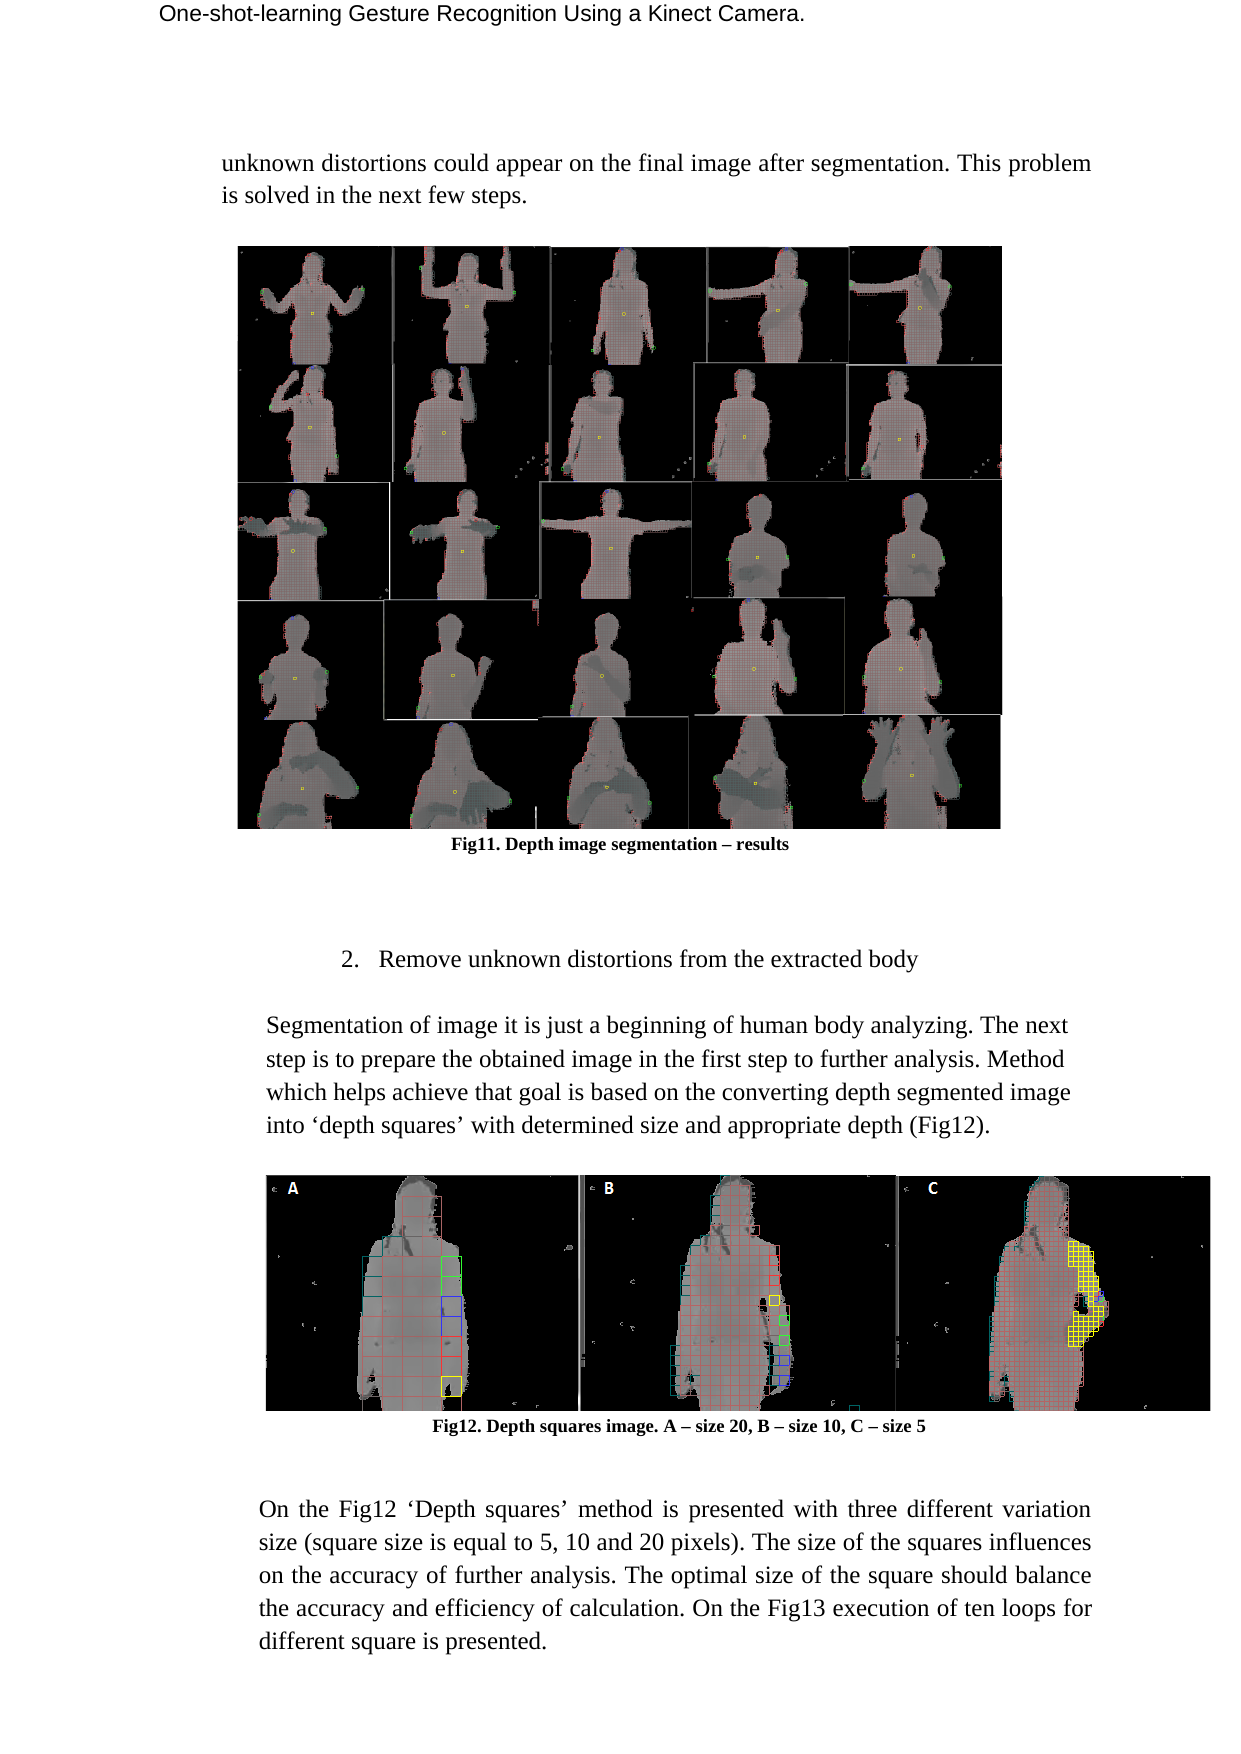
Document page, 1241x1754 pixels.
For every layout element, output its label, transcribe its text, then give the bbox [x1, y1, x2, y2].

text Fig12. Depth squares image. A – size 20, B – size 10, C – size 5 [192, 1415, 1093, 1437]
list Remove unknown distortions from the extracted body [341, 944, 1093, 973]
text Segmentation of image it is just a beginning of human body analyzing. The next step is to prepare the obtained image in the first step to further analysis. Method which helps achieve that goal is based on the converting depth segmented image into ‘depth squares’ with determined size and appropriate depth (Fig12). [266, 1011, 1093, 1138]
text unknown distortions could appear on the final image after segmentation. This problem is solved in the next few steps. [221, 148, 1093, 209]
text Fig11. Depth image segmentation – results [148, 833, 1093, 854]
text On the Fig12 ‘Depth squares’ method is presented with three different variation size (square size is equal to 5, 10 and 20 pixels). The size of the squares influences on the accuracy of further analysis. The optimal size of the square should balance the accuracy and efficiency of calculation. On the Fig13 execution of ten loops for different square is presented. [258, 1494, 1093, 1655]
